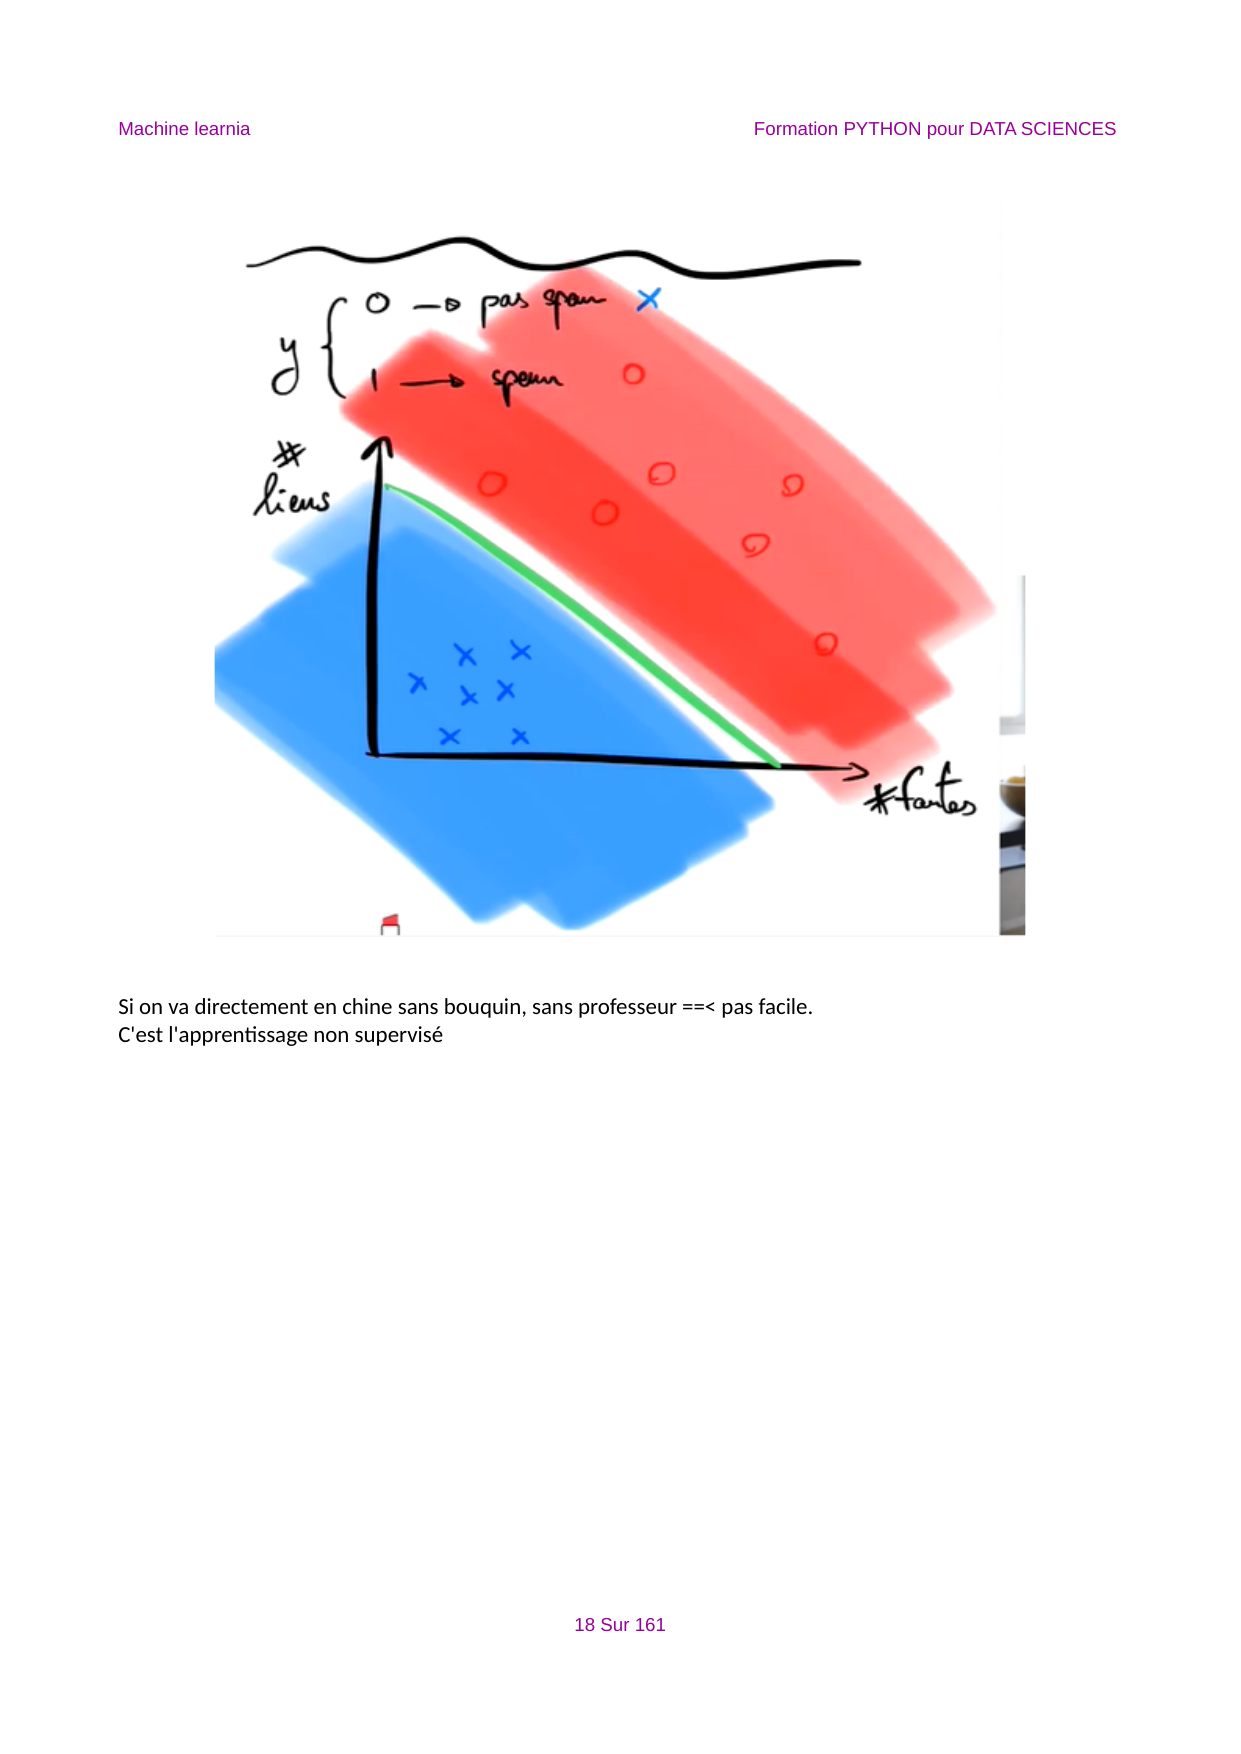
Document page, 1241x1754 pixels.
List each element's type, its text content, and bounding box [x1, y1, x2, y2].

picture [214, 197, 1026, 937]
text Si on va directement en chine sans bouquin, sans professeur ==< pas facile. C'est l'apprentissage non supervisé [118, 992, 1122, 1048]
